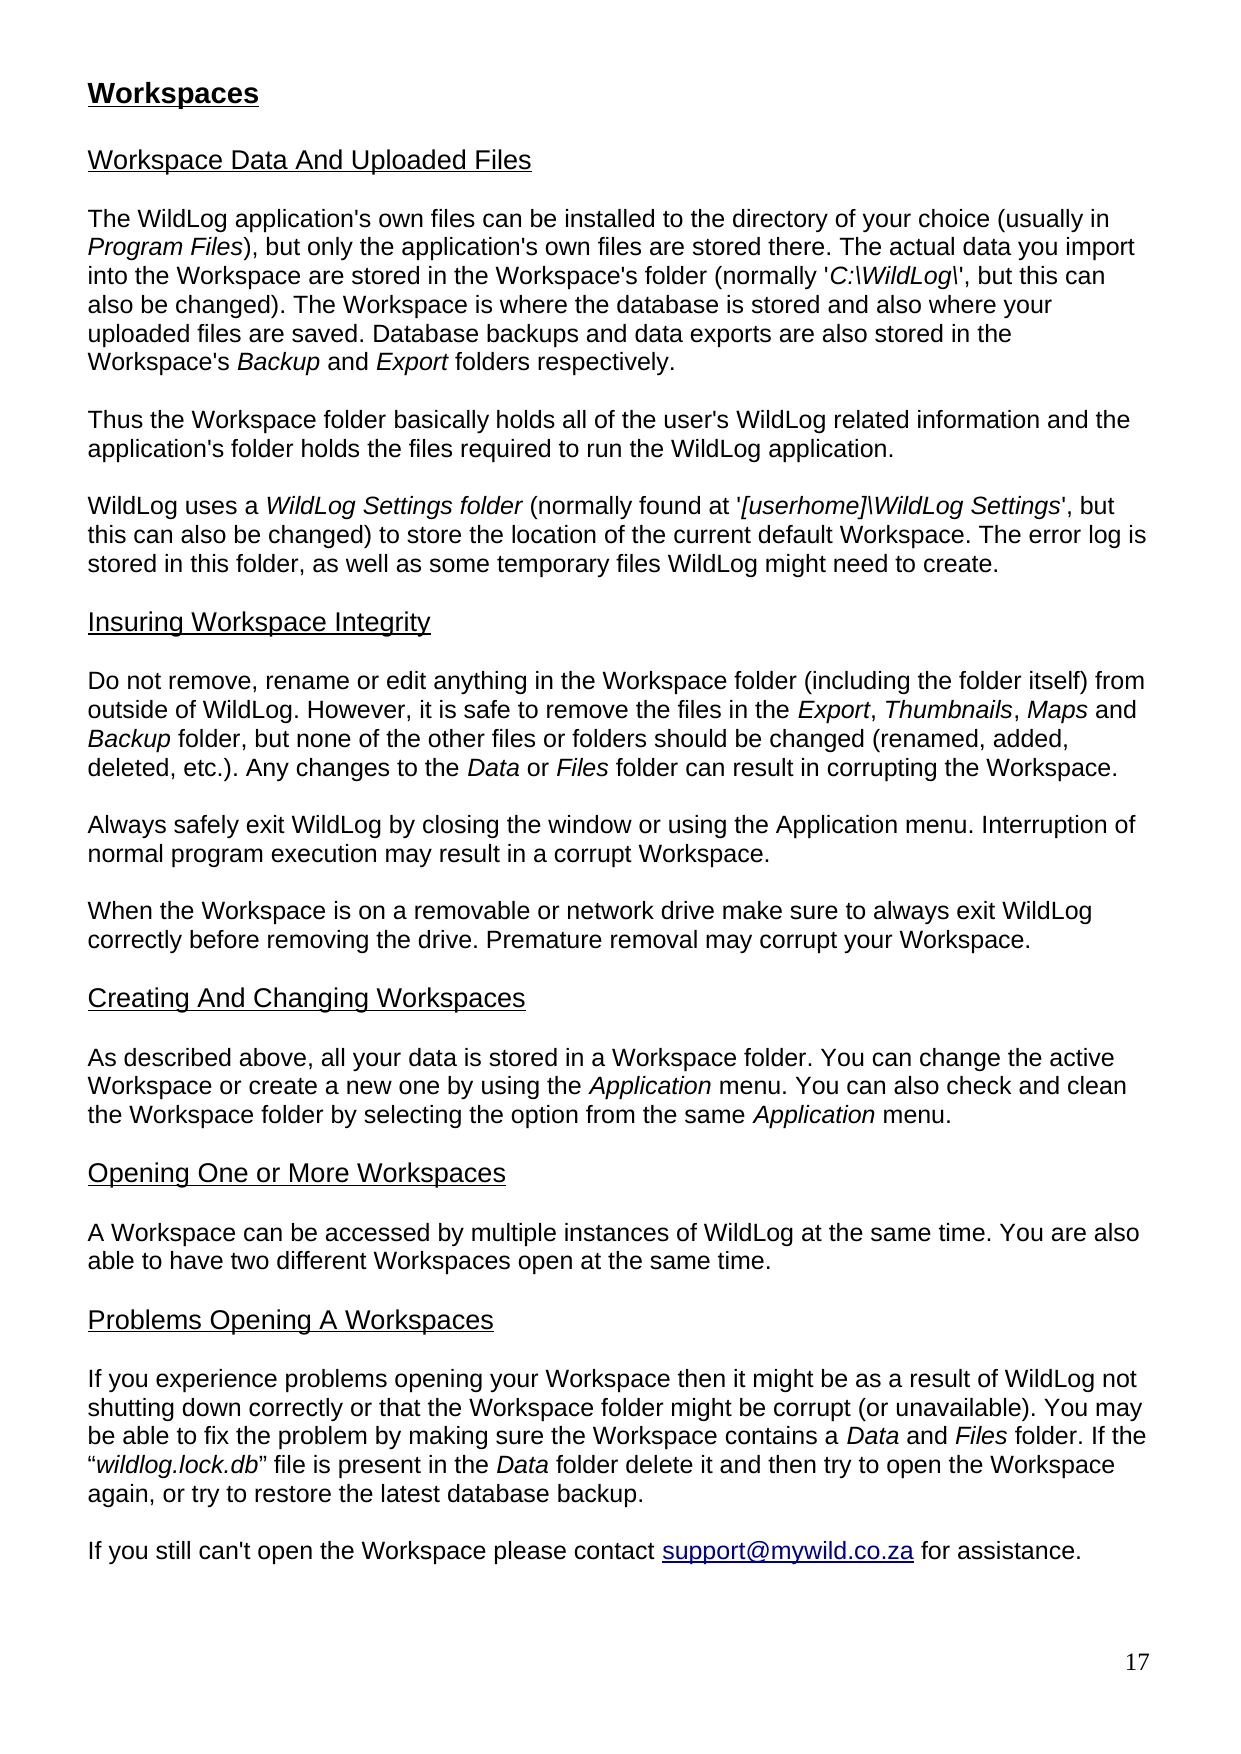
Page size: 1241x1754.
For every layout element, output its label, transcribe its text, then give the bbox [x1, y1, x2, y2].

subtitle Creating And Changing Workspaces [87, 982, 1149, 1014]
subtitle Workspace Data And Uploaded Files [87, 144, 1149, 175]
subtitle Problems Opening A Workspaces [87, 1304, 1149, 1335]
text Thus the Workspace folder basically holds all of the user's WildLog related information and the application's folder holds the files required to run the WildLog application. [87, 405, 1149, 462]
subtitle Opening One or More Workspaces [87, 1157, 1149, 1189]
text The WildLog application's own files can be installed to the directory of your choice (usually in Program Files), but only the application's own files are stored there. The actual data you import into the Workspace are stored in the Workspace's folder (normally 'C:\WildLog\', but this can also be changed). The Workspace is where the database is stored and also where your uploaded files are saved. Database backups and data exports are also stored in the Workspace's Backup and Export folders respectively. [87, 204, 1149, 376]
text When the Workspace is on a removable or network drive make sure to always exit WildLog correctly before removing the drive. Premature removal may corrupt your Workspace. [87, 896, 1149, 954]
text If you still can't open the Workspace please contact support@mywild.co.za for assistance. [87, 1536, 1149, 1565]
text If you experience problems opening your Workspace then it might be as a result of WildLog not shutting down correctly or that the Workspace folder might be corrupt (or unavailable). You may be able to fix the problem by making sure the Workspace contains a Data and Files folder. If the “wildlog.lock.db” file is present in the Data folder delete it and then try to open the Workspace again, or try to restore the latest database backup. [87, 1364, 1149, 1507]
text Always safely exit WildLog by closing the window or using the Application menu. Interruption of normal program execution may result in a corrupt Workspace. [87, 810, 1149, 867]
text WildLog uses a WildLog Settings folder (normally found at '[userhome]\WildLog Settings', but this can also be changed) to store the location of the current default Workspace. The error log is stored in this folder, as well as some temporary files WildLog might need to create. [87, 491, 1149, 577]
text As described above, all your data is stored in a Workspace folder. You can change the active Workspace or create a new one by using the Application menu. You can also check and clean the Workspace folder by selecting the option from the same Application menu. [87, 1042, 1149, 1129]
text Do not remove, rename or edit anything in the Workspace folder (including the folder itself) from outside of WildLog. However, it is safe to remove the files in the Export, Thumbnails, Maps and Backup folder, but none of the other files or folders should be changed (renamed, added, deleted, etc.). Any changes to the Data or Files folder can result in corrupting the Workspace. [87, 666, 1149, 781]
subtitle Workspaces [87, 77, 1149, 110]
subtitle Insuring Workspace Integrity [87, 606, 1149, 637]
text A Workspace can be accessed by multiple instances of WildLog at the same time. You are also able to have two different Workspaces open at the same time. [87, 1217, 1149, 1275]
